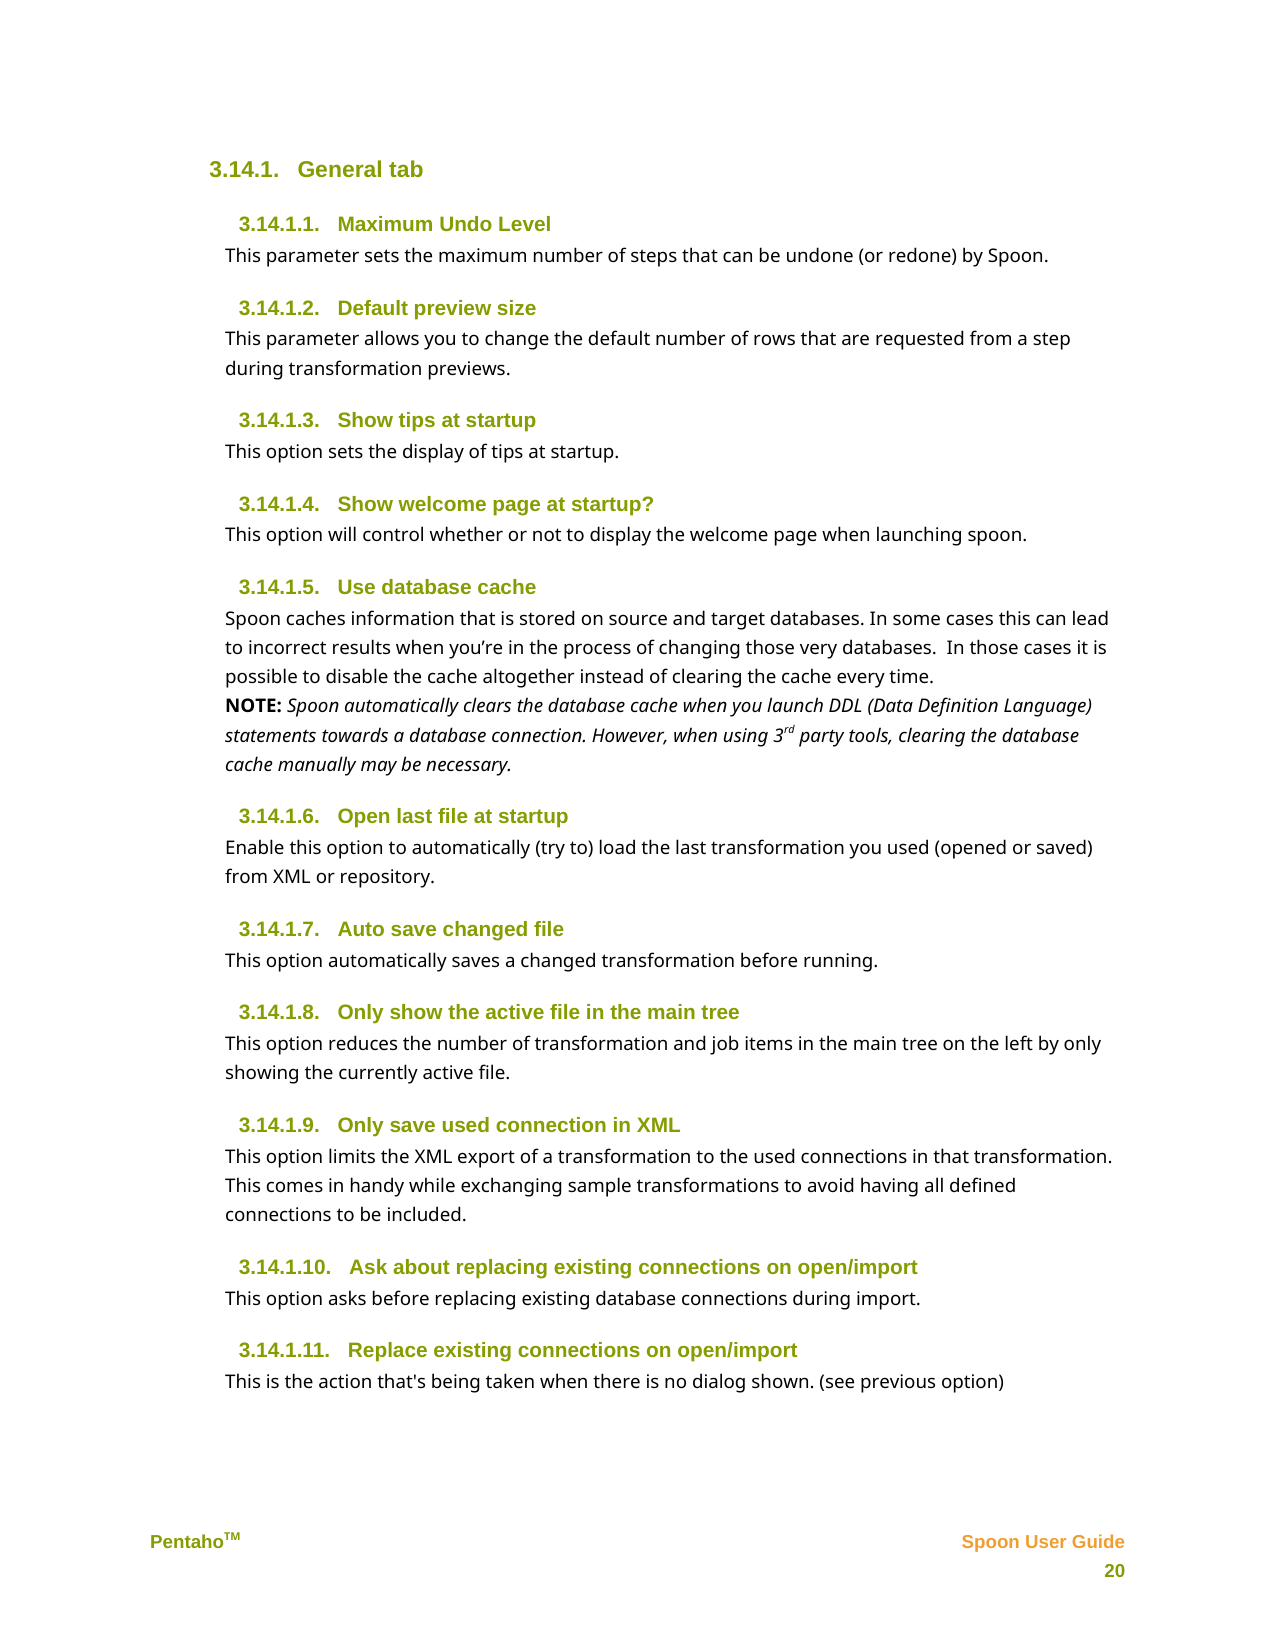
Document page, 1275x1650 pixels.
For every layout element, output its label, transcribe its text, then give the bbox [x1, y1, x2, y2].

text This option automatically saves a changed transformation before running. [225, 944, 1125, 973]
text This option sets the display of tips at startup. [225, 435, 1125, 464]
subtitle Use database cache [239, 567, 1125, 601]
text Enable this option to automatically (try to) load the last transformation you used (opened or saved) from XML or repository. [225, 831, 1125, 889]
subtitle Auto save changed file [239, 908, 1125, 943]
subtitle Default preview size [239, 287, 1125, 322]
text This option reduces the number of transformation and job items in the main tree on the left by only showing the currently active file. [225, 1027, 1125, 1086]
subtitle Ask about replacing existing connections on open/import [239, 1246, 1125, 1281]
text This option asks before replacing existing database connections during import. [225, 1282, 1125, 1311]
text This parameter sets the maximum number of steps that can be undone (or redone) by Spoon. [225, 239, 1125, 268]
subtitle Only save used connection in XML [239, 1104, 1125, 1139]
text This parameter allows you to change the default number of rows that are requested from a step during transformation previews. [225, 322, 1125, 381]
subtitle Replace existing connections on open/import [239, 1330, 1125, 1364]
subtitle Open last file at startup [239, 796, 1125, 831]
subtitle General tab [209, 150, 1125, 185]
text NOTE: Spoon automatically clears the database cache when you launch DDL (Data Definition Language) statements towards a database connection. However, when using 3rd party tools, clearing the database cache manually may be necessary. [225, 689, 1125, 777]
subtitle Only show the active file in the main tree [239, 992, 1125, 1027]
subtitle Show tips at startup [239, 400, 1125, 434]
text This option limits the XML export of a transformation to the used connections in that transformation. This comes in handy while exchanging sample transformations to avoid having all defined connections to be included. [225, 1140, 1125, 1227]
text Spoon caches information that is stored on source and target databases. In some cases this can lead to incorrect results when you’re in the process of changing those very databases. In those cases it is possible to disable the cache altogether instead of clearing the cache every time. [225, 602, 1125, 689]
subtitle Show welcome page at startup? [239, 483, 1125, 518]
text This is the action that's being taken when there is no dialog shown. (see previous option) [225, 1365, 1125, 1394]
subtitle Maximum Undo Level [239, 204, 1125, 238]
text This option will control whether or not to display the welcome page when launching spoon. [225, 518, 1125, 548]
